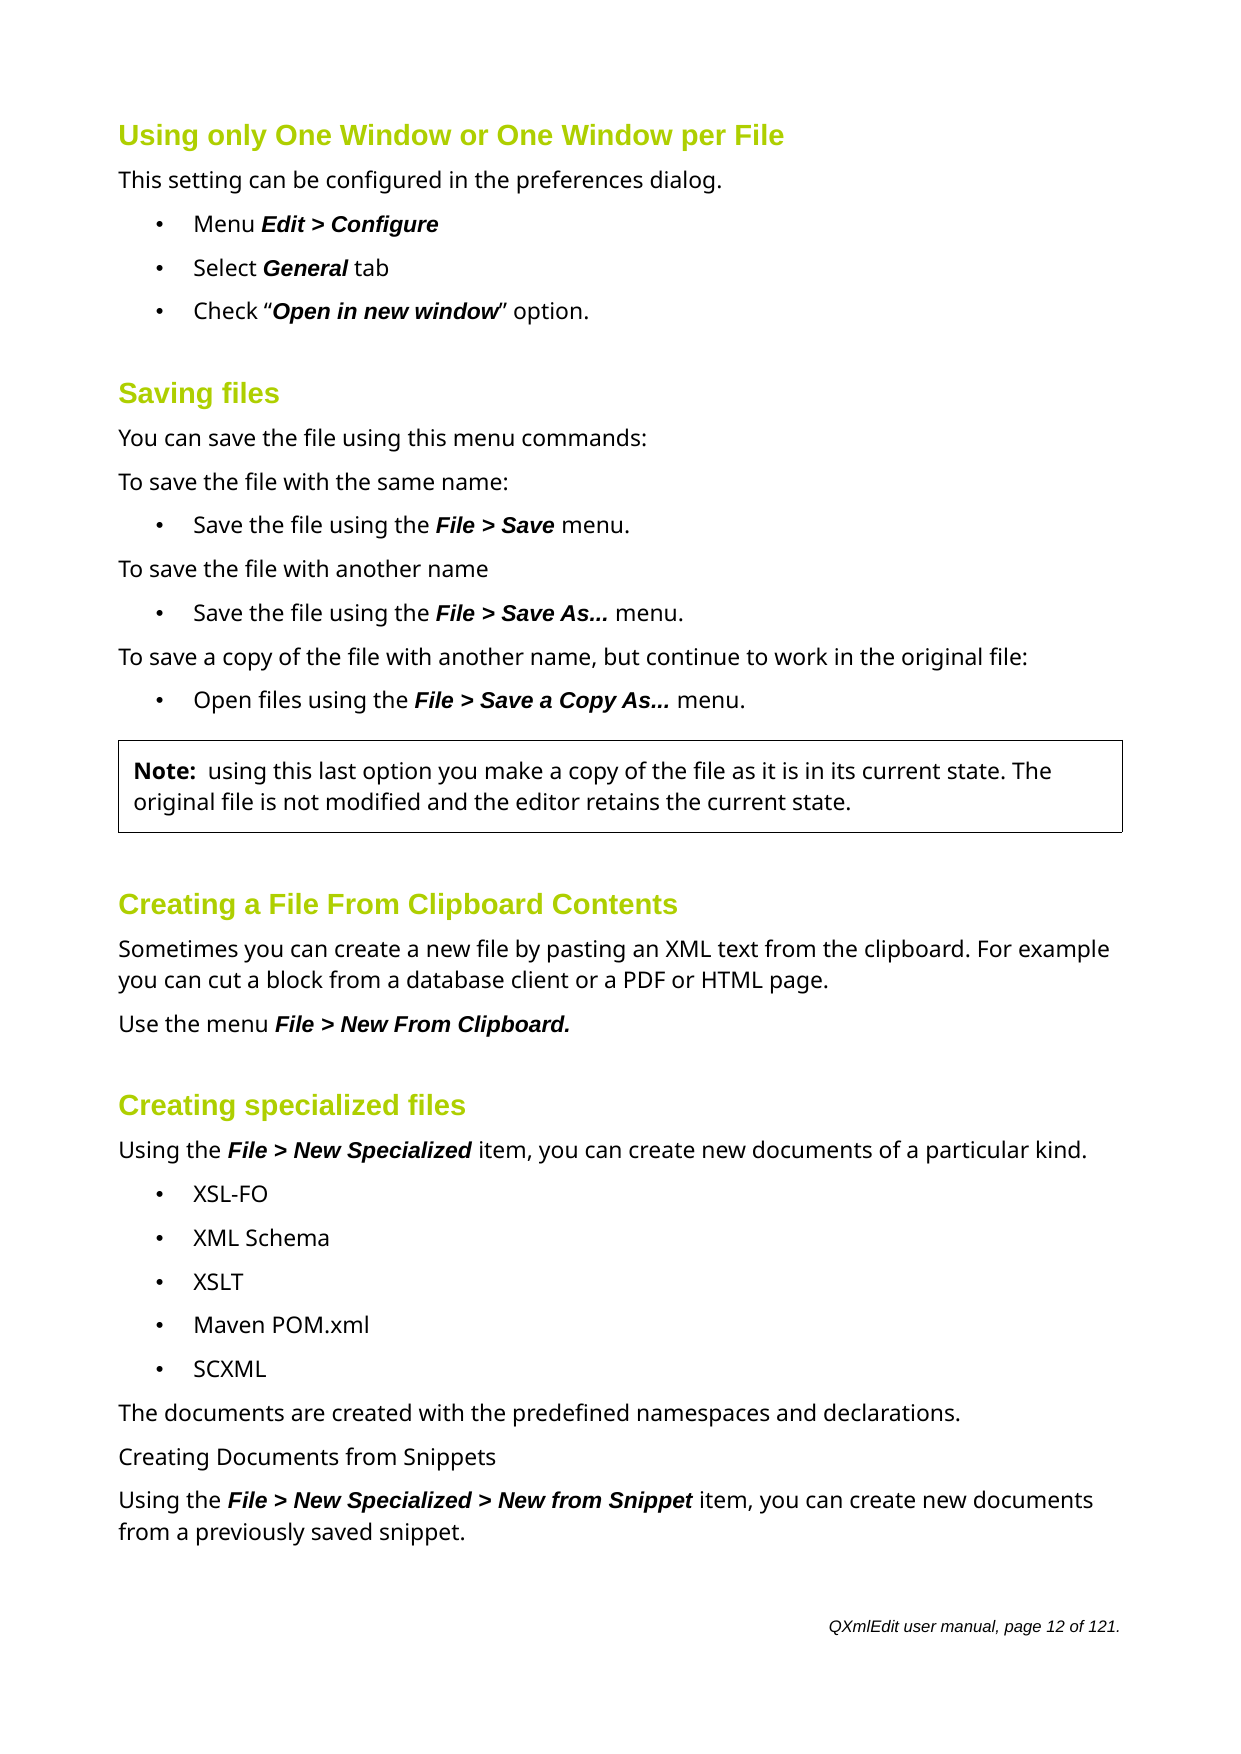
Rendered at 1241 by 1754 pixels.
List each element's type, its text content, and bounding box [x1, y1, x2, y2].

text Using the File > New Specialized item, you can create new documents of a particular kind. [118, 1134, 1122, 1166]
subtitle Creating specialized files [118, 1088, 1122, 1122]
text Use the menu File > New From Clipboard. [118, 1008, 1122, 1039]
list XML Schema [156, 1222, 1122, 1253]
text This setting can be configured in the preferences dialog. [118, 164, 1122, 195]
list XSLT [156, 1266, 1122, 1297]
list Check “Open in new window” option. [156, 295, 1122, 327]
list Maven POM.xml [156, 1309, 1122, 1341]
list Select General tab [156, 252, 1122, 283]
list Save the file using the File > Save menu. [156, 509, 1122, 540]
text To save the file with another name [118, 553, 1122, 584]
list SCXML [156, 1353, 1122, 1384]
list Save the file using the File > Save As... menu. [156, 597, 1122, 628]
text Sometimes you can create a new file by pasting an XML text from the clipboard. For example you can cut a block from a database client or a PDF or HTML page. [118, 933, 1122, 995]
subtitle Saving files [118, 376, 1122, 409]
list Open files using the File > Save a Copy As... menu. [156, 684, 1122, 715]
text To save the file with the same name: [118, 465, 1122, 497]
list Menu Edit > Configure [156, 208, 1122, 239]
text The documents are created with the predefined namespaces and declarations. [118, 1397, 1122, 1428]
subtitle Creating a File From Clipboard Contents [118, 887, 1122, 921]
text Creating Documents from Snippets [118, 1441, 1122, 1472]
list XSL-FO [156, 1178, 1122, 1209]
text To save a copy of the file with another name, but continue to work in the original file: [118, 640, 1122, 672]
text Using the File > New Specialized > New from Snippet item, you can create new documents from a previously saved snippet. [118, 1484, 1122, 1547]
subtitle Using only One Window or One Window per File [118, 118, 1122, 152]
text Note: using this last option you make a copy of the file as it is in its current state. The original file is not modified and the editor retains the current state. [119, 741, 1122, 832]
text You can save the file using this menu commands: [118, 422, 1122, 453]
